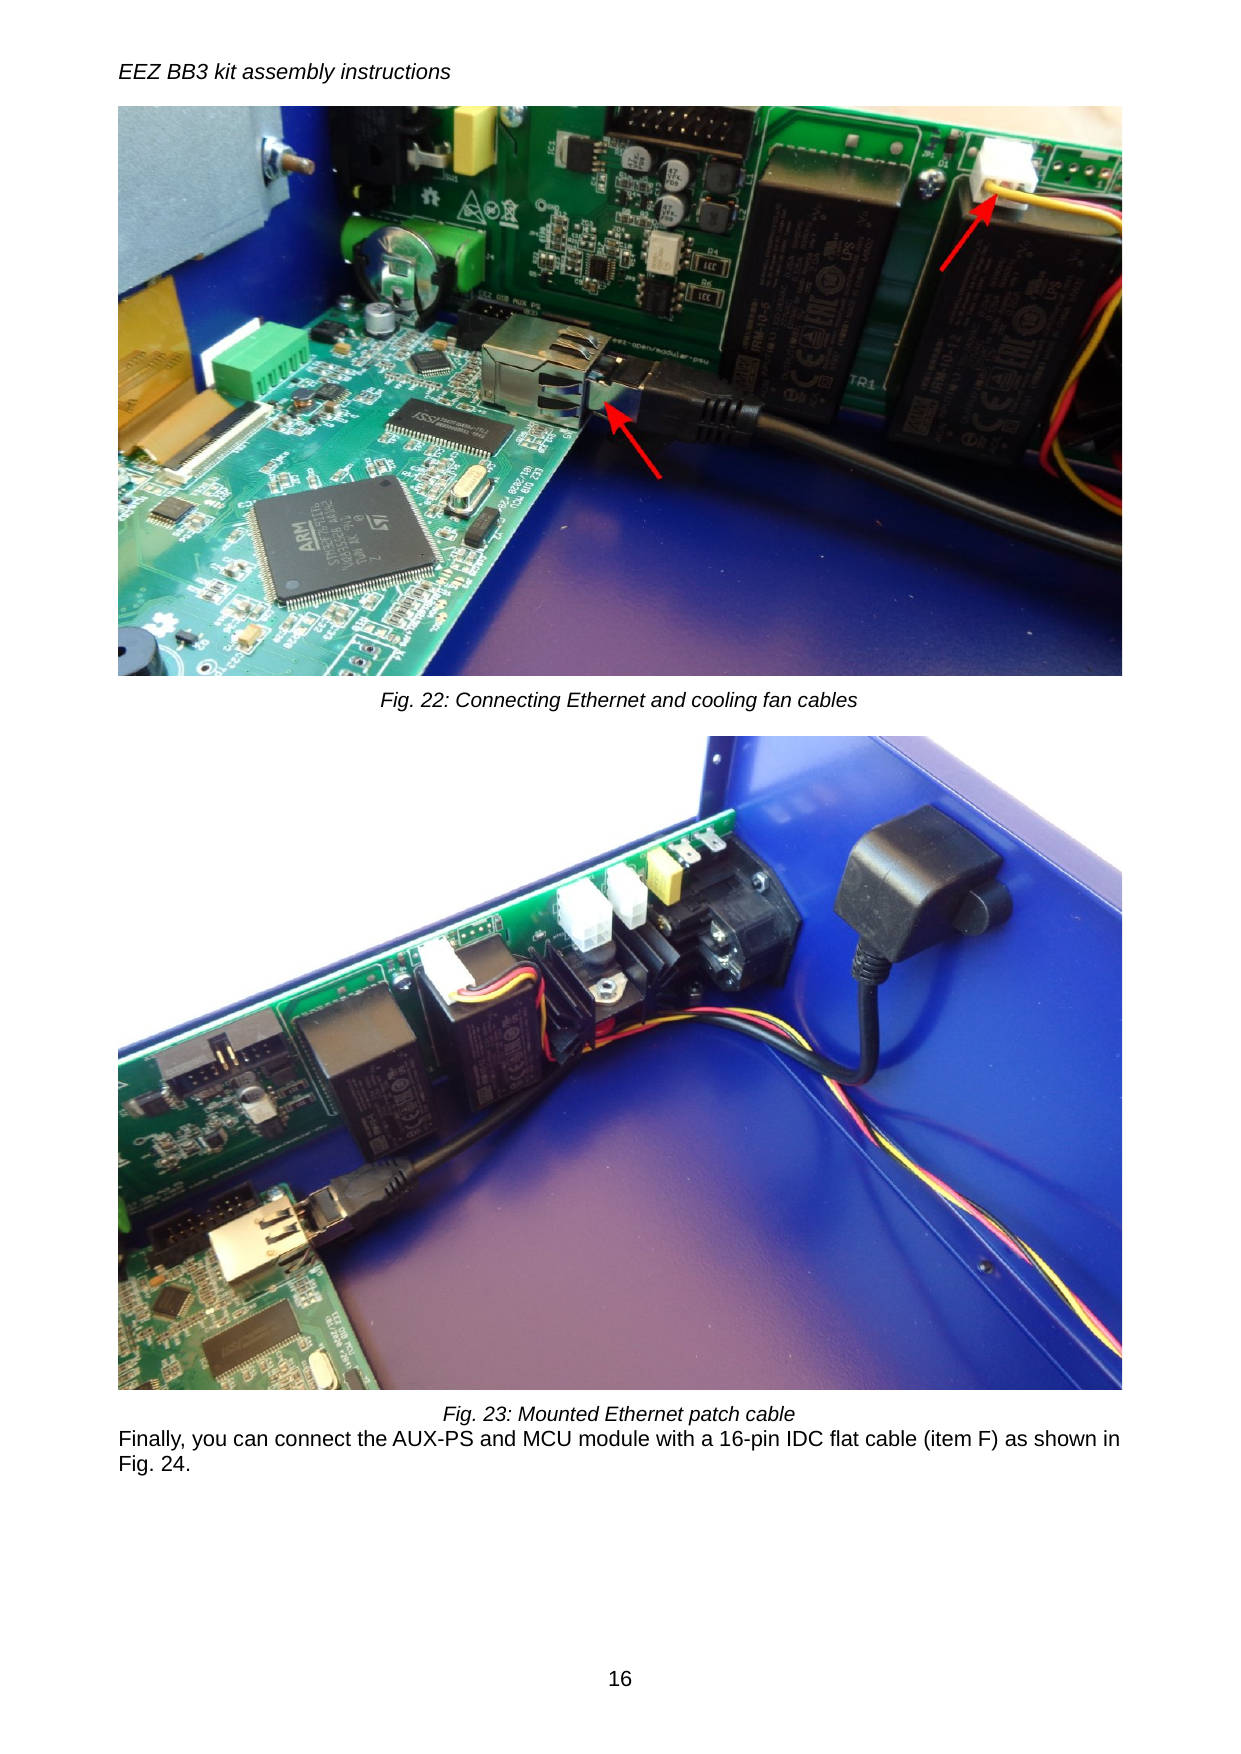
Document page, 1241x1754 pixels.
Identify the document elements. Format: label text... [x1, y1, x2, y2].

text Fig. 23: Mounted Ethernet patch cable [118, 1390, 1122, 1426]
text Finally, you can connect the AUX-PS and MCU module with a 16-pin IDC flat cable (item F) as shown in Fig. 24. [118, 1426, 1122, 1476]
picture [118, 736, 1123, 1390]
picture [118, 106, 1123, 676]
text Fig. 22: Connecting Ethernet and cooling fan cables [118, 676, 1122, 711]
